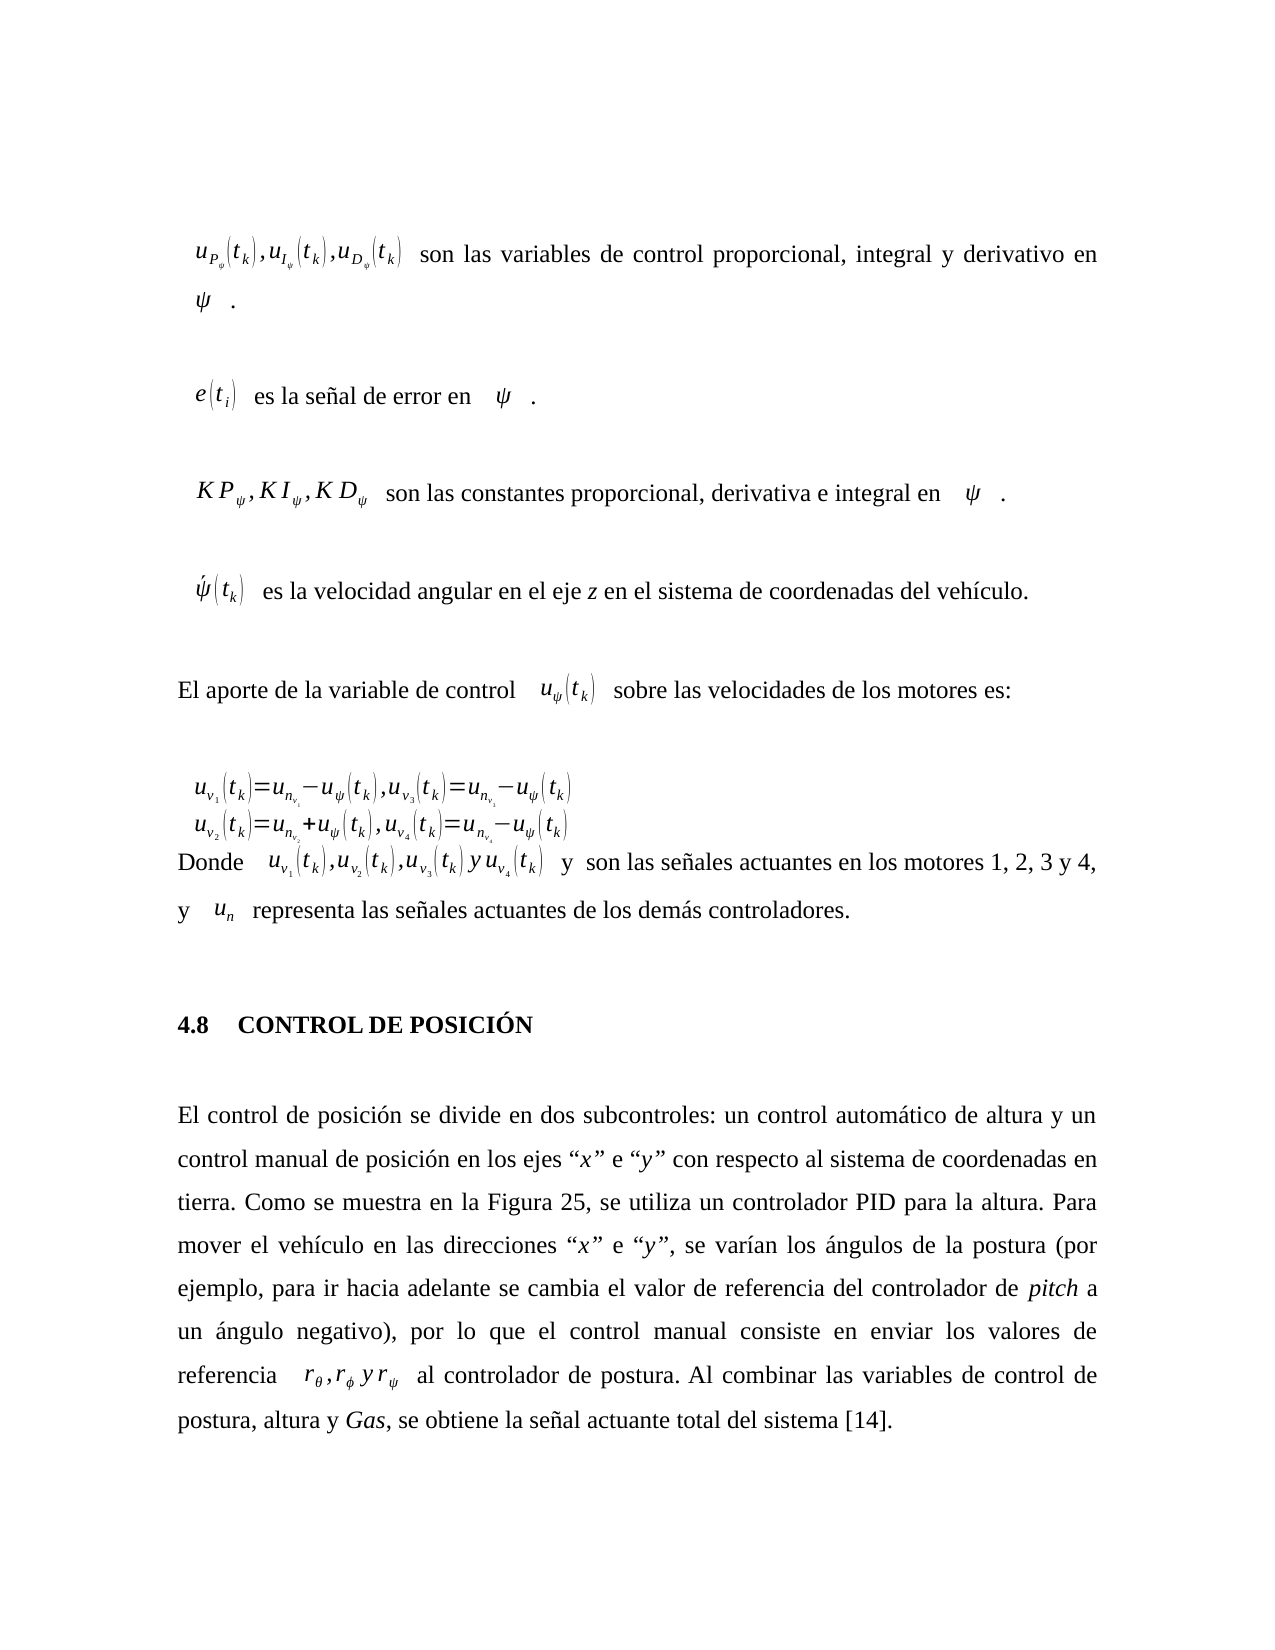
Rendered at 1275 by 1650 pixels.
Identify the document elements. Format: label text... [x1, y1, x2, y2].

table_cell [1026, 808, 1128, 844]
text El control de posición se divide en dos subcontroles: un control automático de altura y un control manual de posición en los ejes “x” e “y” con respecto al sistema de coordenadas en tierra. Como se muestra en la Figura 25, se utiliza un controlador PID para la altura. Para mover el vehículo en las direcciones “x” e “y”, se varían los ángulos de la postura (por ejemplo, para ir hacia adelante se cambia el valor de referencia del controlador de pitch a un ángulo negativo), por lo que el control manual consiste en enviar los valores de referencia al controlador de postura. Al combinar las variables de control de postura, altura y Gas, se obtiene la señal actuante total del sistema [14]. [177, 1101, 1098, 1434]
text son las constantes proporcional, derivativa e integral en . [177, 477, 1098, 508]
table_cell [165, 808, 1026, 844]
text son las variables de control proporcional, integral y derivativo en . [177, 235, 1098, 314]
table_header [1026, 771, 1128, 808]
subtitle CONTROL DE POSICIÓN [177, 1010, 1098, 1039]
text Donde y son las señales actuantes en los motores 1, 2, 3 y 4, y representa las señales actuantes de los demás controladores. [177, 844, 1098, 925]
table_header [165, 771, 1026, 808]
text es la señal de error en . [177, 378, 1098, 413]
text El aporte de la variable de control sobre las velocidades de los motores es: [177, 672, 1098, 707]
text es la velocidad angular en el eje z en el sistema de coordenadas del vehículo. [177, 573, 1098, 608]
